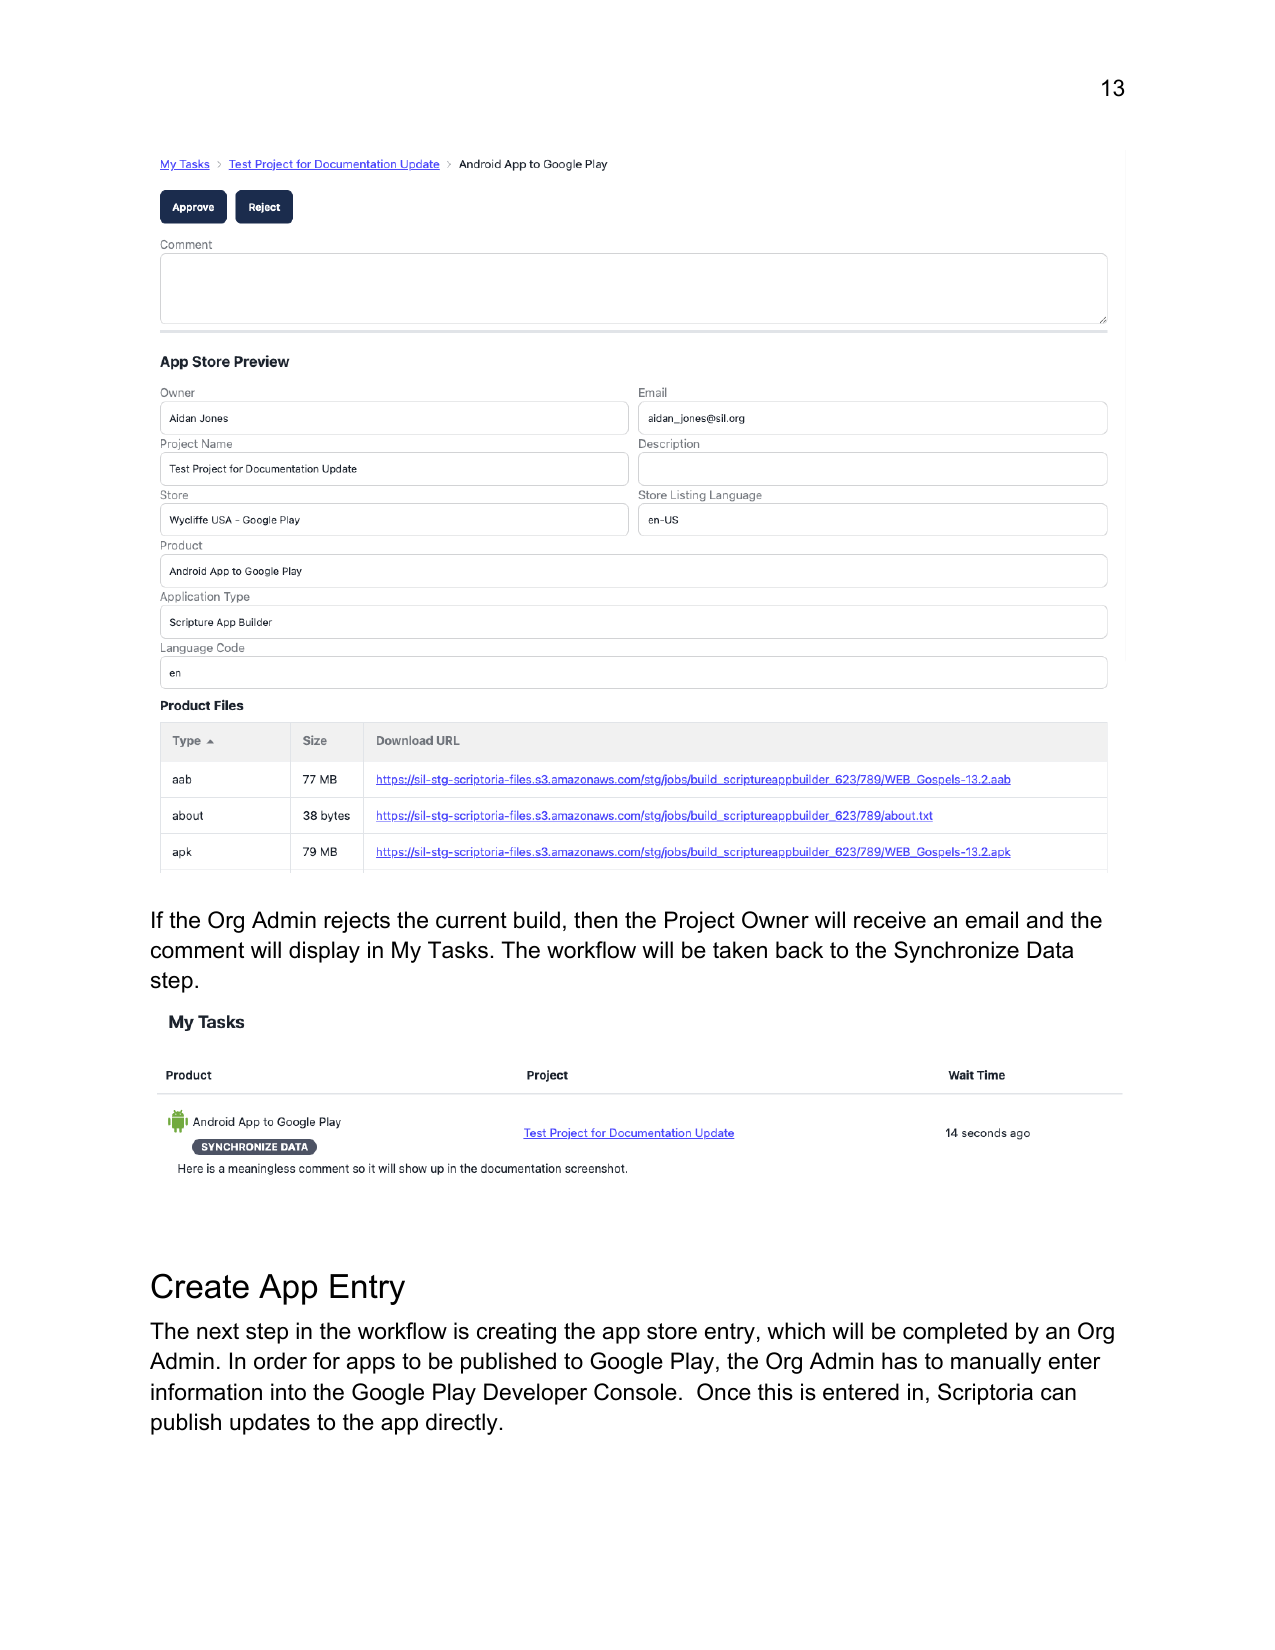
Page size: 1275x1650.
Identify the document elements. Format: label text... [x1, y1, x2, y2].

subtitle Create App Entry [150, 1267, 1125, 1306]
text If the Org Admin rejects the current build, then the Project Owner will receive an email and the comment will display in My Tasks. The workflow will be taken back to the Synchronize Data step. [150, 907, 1125, 994]
picture [150, 997, 1125, 1196]
text The next step in the workflow is creating the app store entry, which will be completed by an Org Admin. In order for apps to be published to Google Play, the Org Admin has to manually enter information into the Google Play Developer Console. Once this is entered in, Scriptoria can publish updates to the app directly. [150, 1318, 1125, 1435]
picture [150, 150, 1125, 873]
